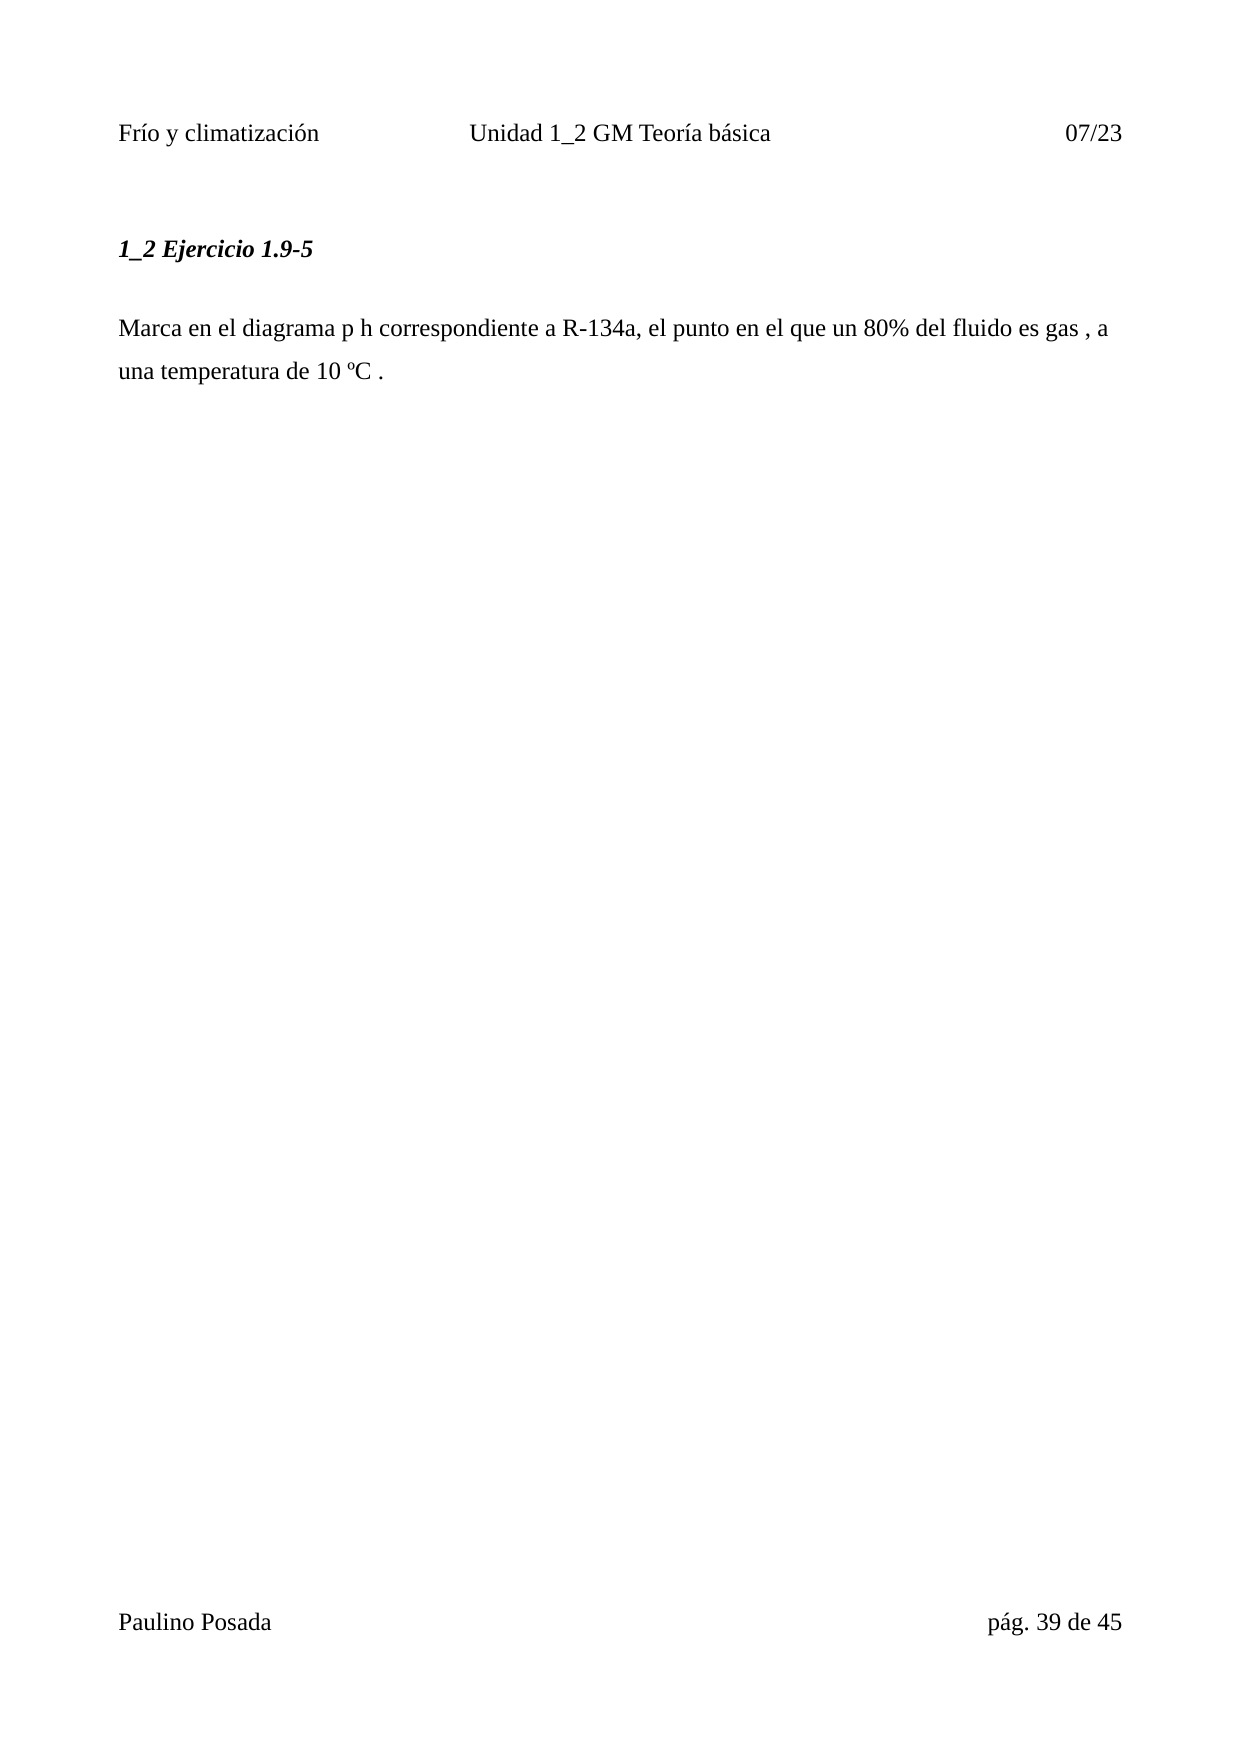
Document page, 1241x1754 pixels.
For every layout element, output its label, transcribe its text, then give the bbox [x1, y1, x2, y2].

text Marca en el diagrama p h correspondiente a R-134a, el punto en el que un 80% del fluido es gas , a una temperatura de 10 ºC . [118, 313, 1122, 384]
text 1_2 Ejercicio 1.9-5 [118, 234, 1122, 263]
